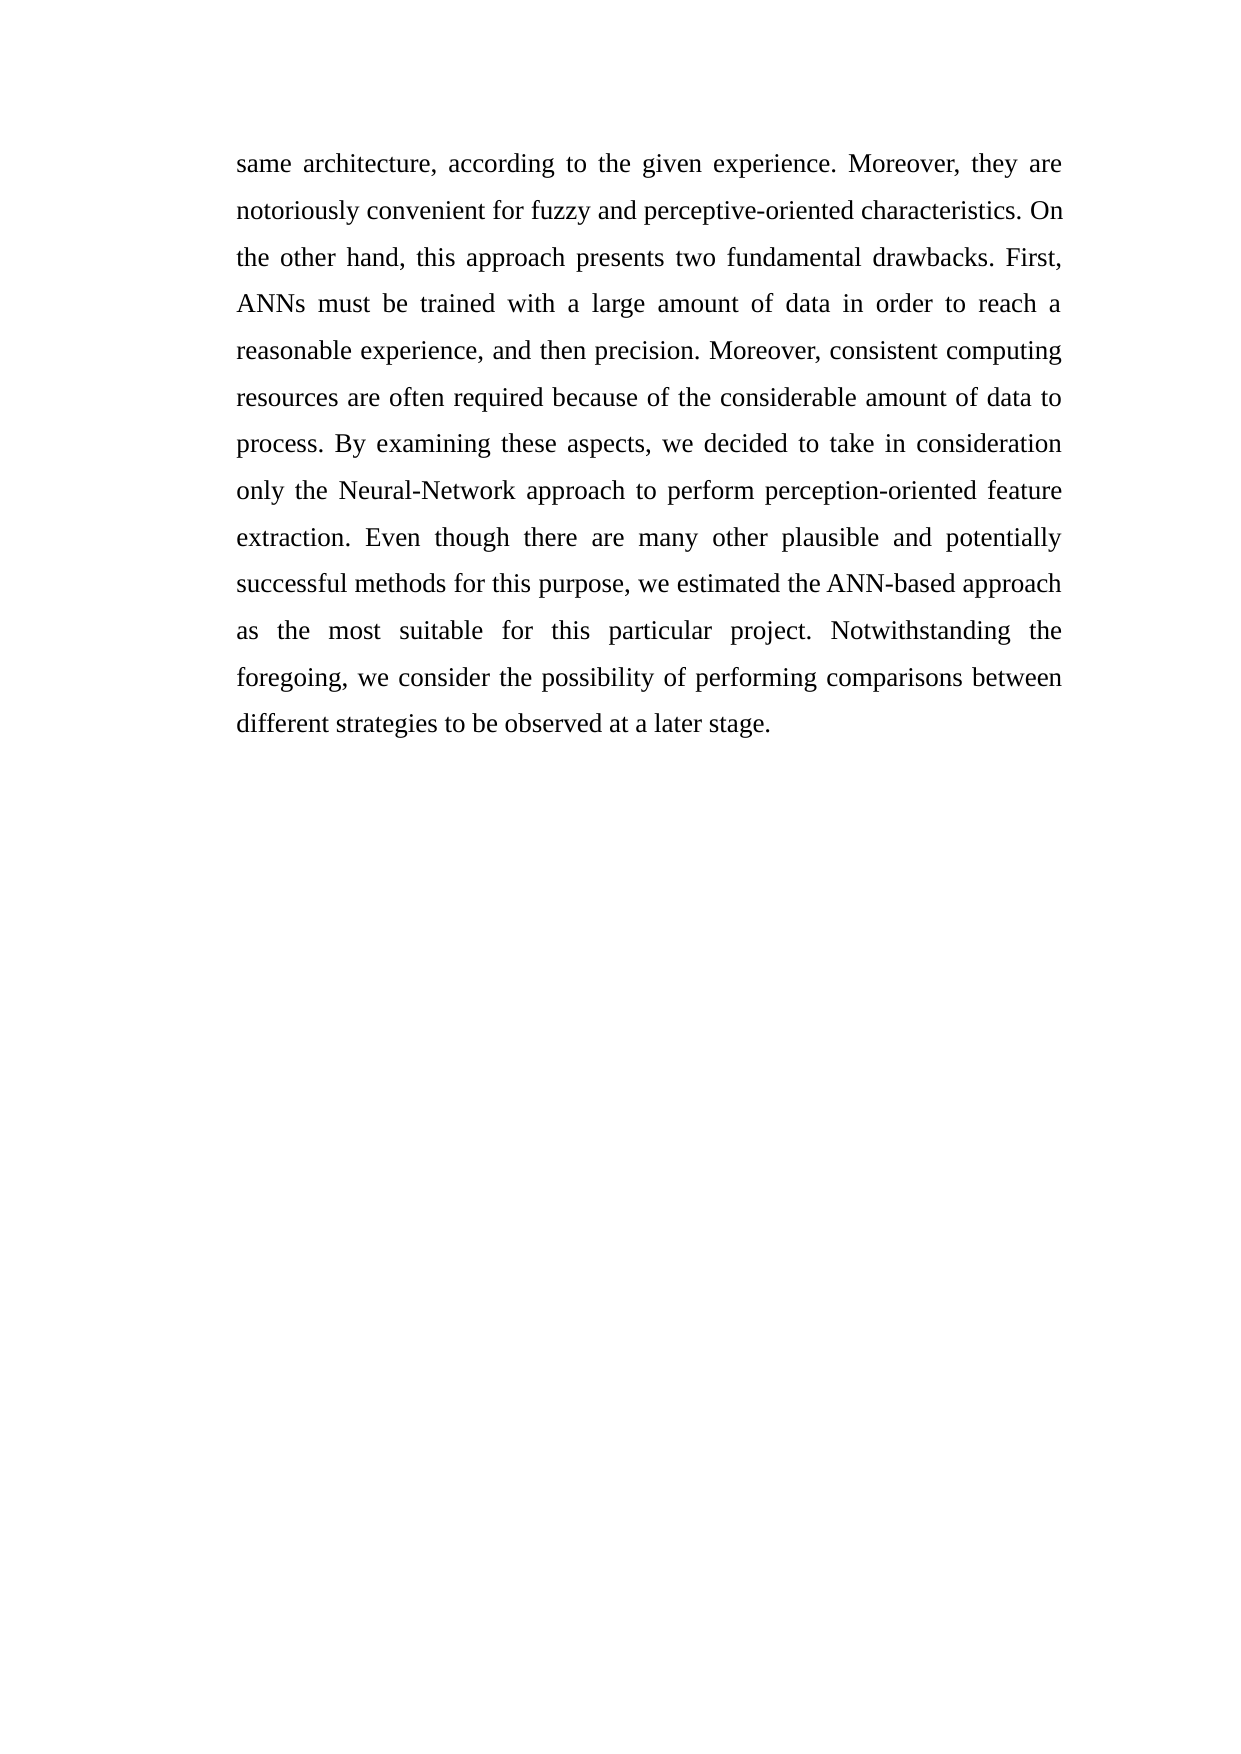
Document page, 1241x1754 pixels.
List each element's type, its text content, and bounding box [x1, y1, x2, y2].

text same architecture, according to the given experience. Moreover, they are notoriously convenient for fuzzy and perceptive-oriented characteristics. On the other hand, this approach presents two fundamental drawbacks. First, ANNs must be trained with a large amount of data in order to reach a reasonable experience, and then precision. Moreover, consistent computing resources are often required because of the considerable amount of data to process. By examining these aspects, we decided to take in consideration only the Neural-Network approach to perform perception-oriented feature extraction. Even though there are many other plausible and potentially successful methods for this purpose, we estimated the ANN-based approach as the most suitable for this particular project. Notwithstanding the foregoing, we consider the possibility of performing comparisons between different strategies to be observed at a later stage. [236, 148, 1063, 739]
